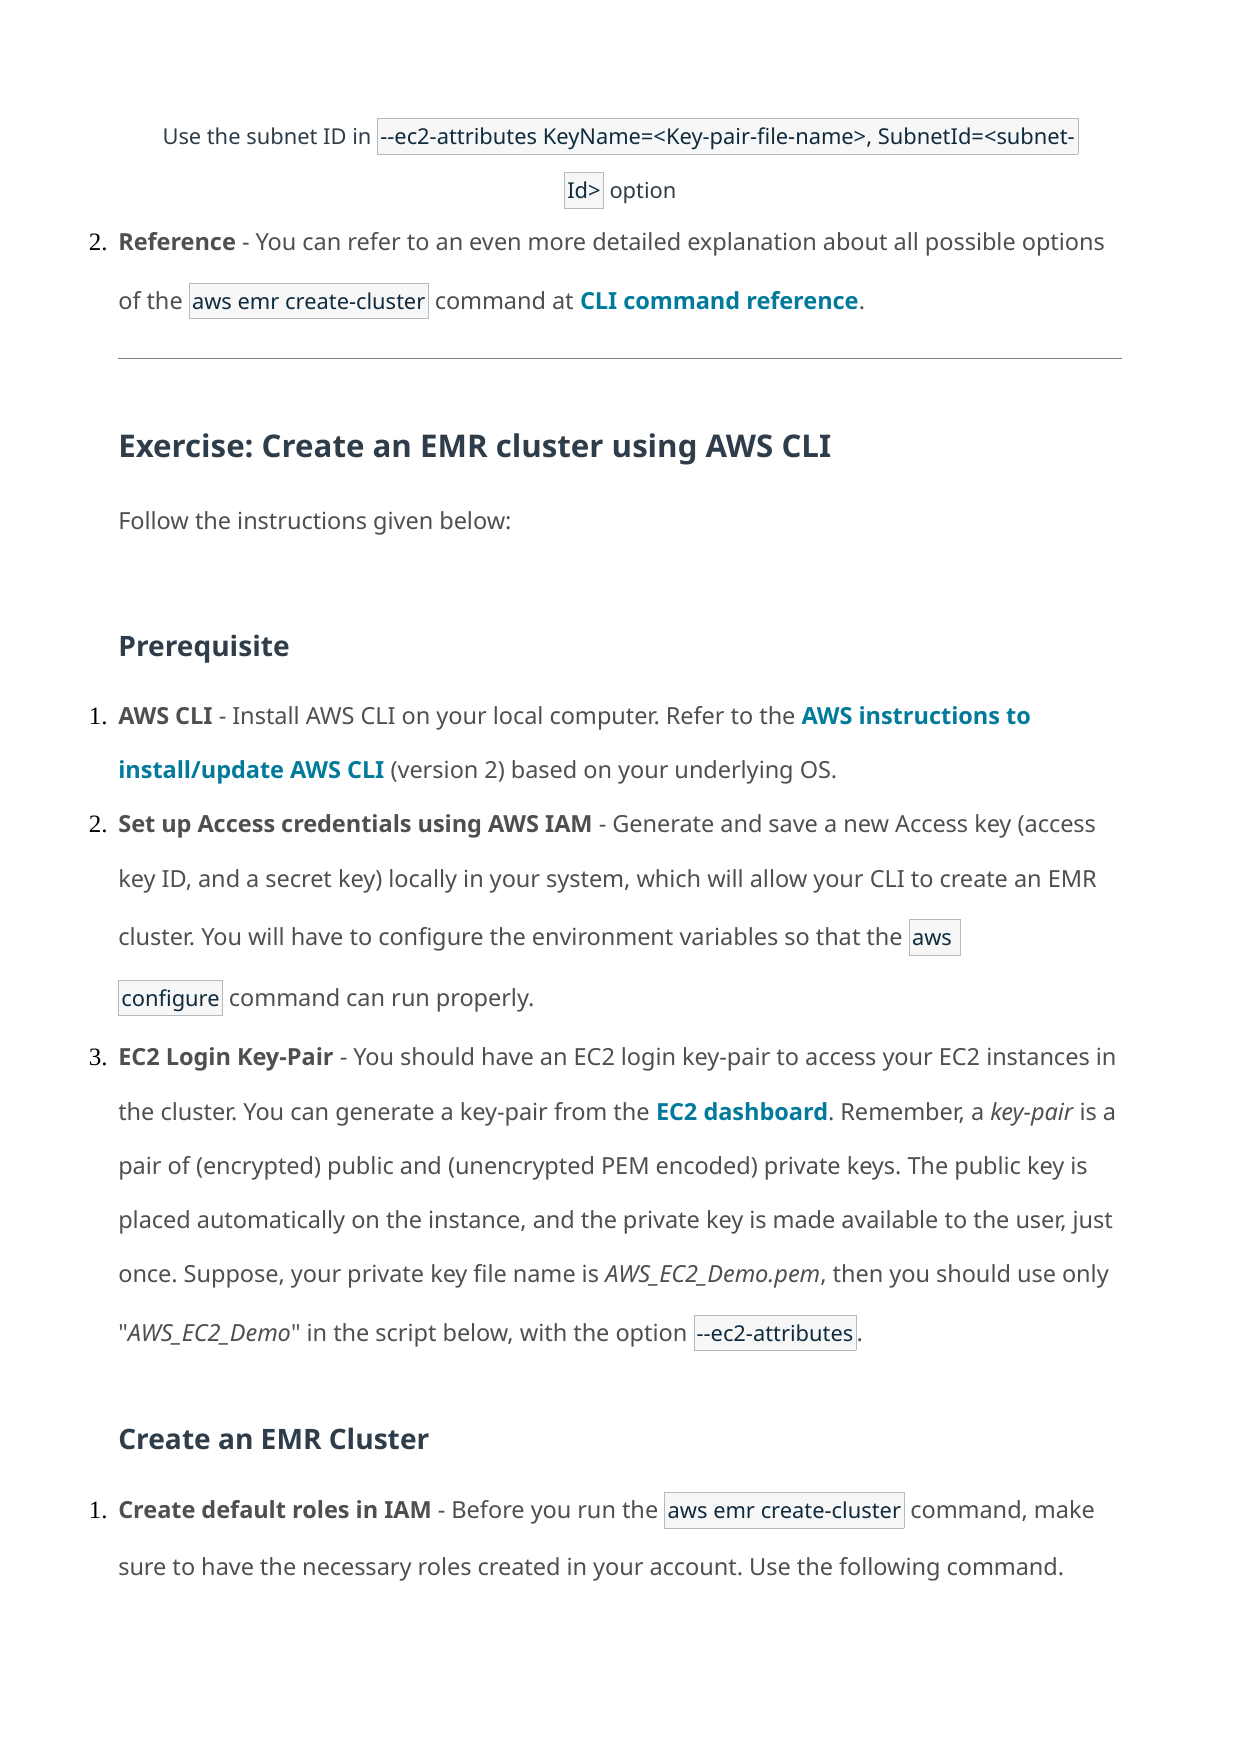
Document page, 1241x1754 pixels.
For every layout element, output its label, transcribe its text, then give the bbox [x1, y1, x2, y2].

subtitle Prerequisite [118, 626, 1122, 664]
text Follow the instructions given below: [118, 505, 1122, 537]
list Reference - You can refer to an even more detailed explanation about all possible options of the aws emr create-cluster command at CLI command reference. [118, 226, 1122, 318]
list EC2 Login Key-Pair - You should have an EC2 login key-pair to access your EC2 instances in the cluster. You can generate a key-pair from the EC2 dashboard. Remember, a key-pair is a pair of (encrypted) public and (unencrypted PEM encoded) private keys. The public key is placed automatically on the instance, and the private key is made available to the user, just once. Suppose, your private key file name is AWS_EC2_Demo.pem, then you should use only "AWS_EC2_Demo" in the script below, with the option --ec2-attributes. [118, 1041, 1122, 1350]
text Use the subnet ID in --ec2-attributes KeyName=<Key-pair-file-name>, SubnetId=<subnet-Id> option [118, 118, 1122, 208]
subtitle Create an EMR Cluster [118, 1419, 1122, 1457]
subtitle Exercise: Create an EMR cluster using AWS CLI [118, 424, 1122, 467]
list Create default roles in IAM - Before you run the aws emr create-cluster command, make sure to have the necessary roles created in your account. Use the following command. [118, 1492, 1122, 1582]
list Set up Access credentials using AWS IAM - Generate and save a new Access key (access key ID, and a secret key) locally in your system, which will allow your CLI to create an EMR cluster. You will have to configure the environment variables so that the aws configure command can run properly. [118, 808, 1122, 1016]
list AWS CLI - Install AWS CLI on your local computer. Refer to the AWS instructions to install/update AWS CLI (version 2) based on your underlying OS. [118, 699, 1122, 785]
